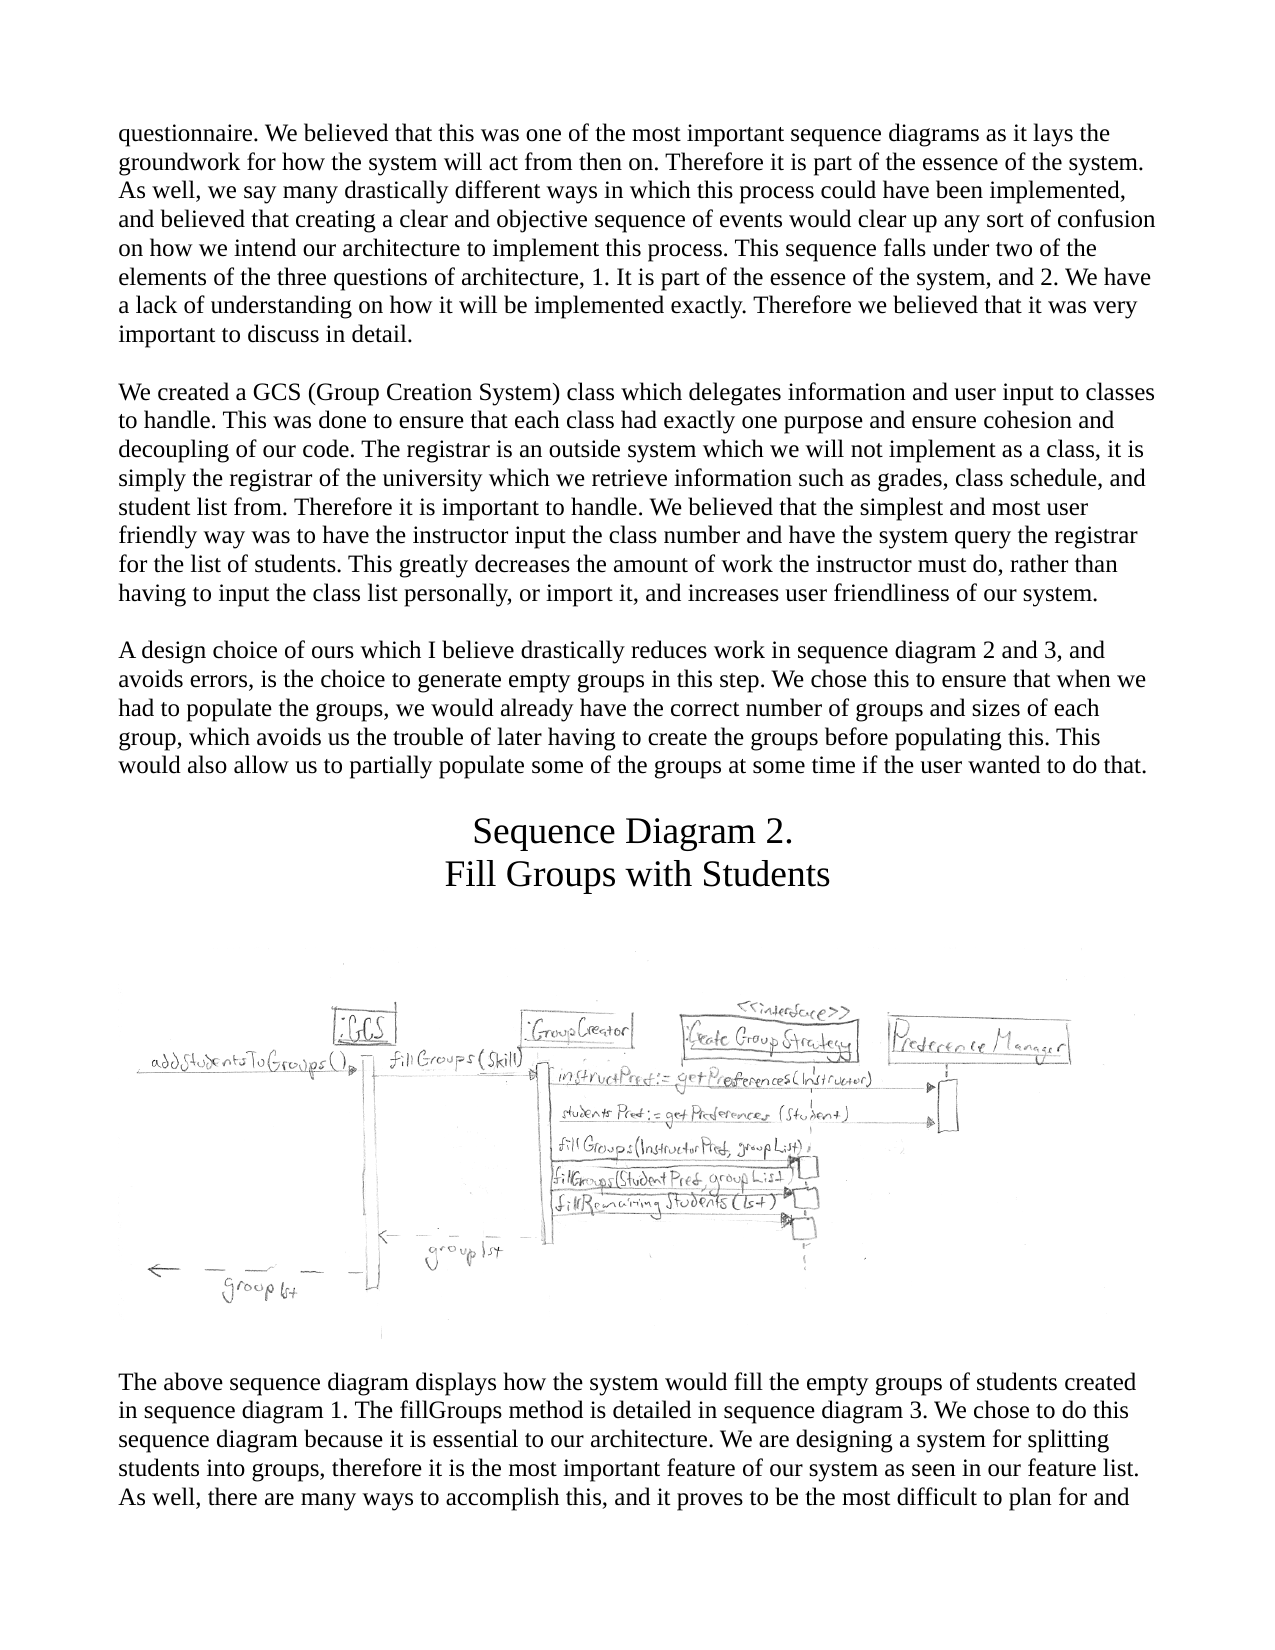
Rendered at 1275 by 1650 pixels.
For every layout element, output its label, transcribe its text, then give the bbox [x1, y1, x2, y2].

text We created a GCS (Group Creation System) class which delegates information and user input to classes to handle. This was done to ensure that each class had exactly one purpose and ensure cohesion and decoupling of our code. The registrar is an outside system which we will not implement as a class, it is simply the registrar of the university which we retrieve information such as grades, class schedule, and student list from. Therefore it is important to handle. We believed that the simplest and most user friendly way was to have the instructor input the class number and have the system query the registrar for the list of students. This greatly decreases the amount of work the instructor must do, rather than having to input the class list personally, or import it, and increases user friendliness of our system. [118, 377, 1157, 607]
text A design choice of ours which I believe drastically reduces work in sequence diagram 2 and 3, and avoids errors, is the choice to generate empty groups in this step. We chose this to ensure that when we had to populate the groups, we would already have the correct number of groups and sizes of each group, which avoids us the trouble of later having to create the groups before populating this. This would also allow us to partially populate some of the groups at some time if the user wanted to do that. [118, 636, 1157, 779]
text The above sequence diagram displays how the system would fill the empty groups of students created in sequence diagram 1. The fillGroups method is detailed in sequence diagram 3. We chose to do this sequence diagram because it is essential to our architecture. We are designing a system for splitting students into groups, therefore it is the most important feature of our system as seen in our feature list. As well, there are many ways to accomplish this, and it proves to be the most difficult to plan for and [118, 1367, 1157, 1511]
text Fill Groups with Students [118, 851, 1157, 894]
text Sequence Diagram 2. [118, 808, 1157, 851]
text questionnaire. We believed that this was one of the most important sequence diagrams as it lays the groundwork for how the system will act from then on. Therefore it is part of the essence of the system. As well, we say many drastically different ways in which this process could have been implemented, and believed that creating a clear and objective sequence of events would clear up any sort of confusion on how we intend our architecture to implement this process. This sequence falls under two of the elements of the three questions of architecture, 1. It is part of the essence of the system, and 2. We have a lack of understanding on how it will be implemented exactly. Therefore we believed that it was very important to discuss in detail. [118, 118, 1157, 348]
